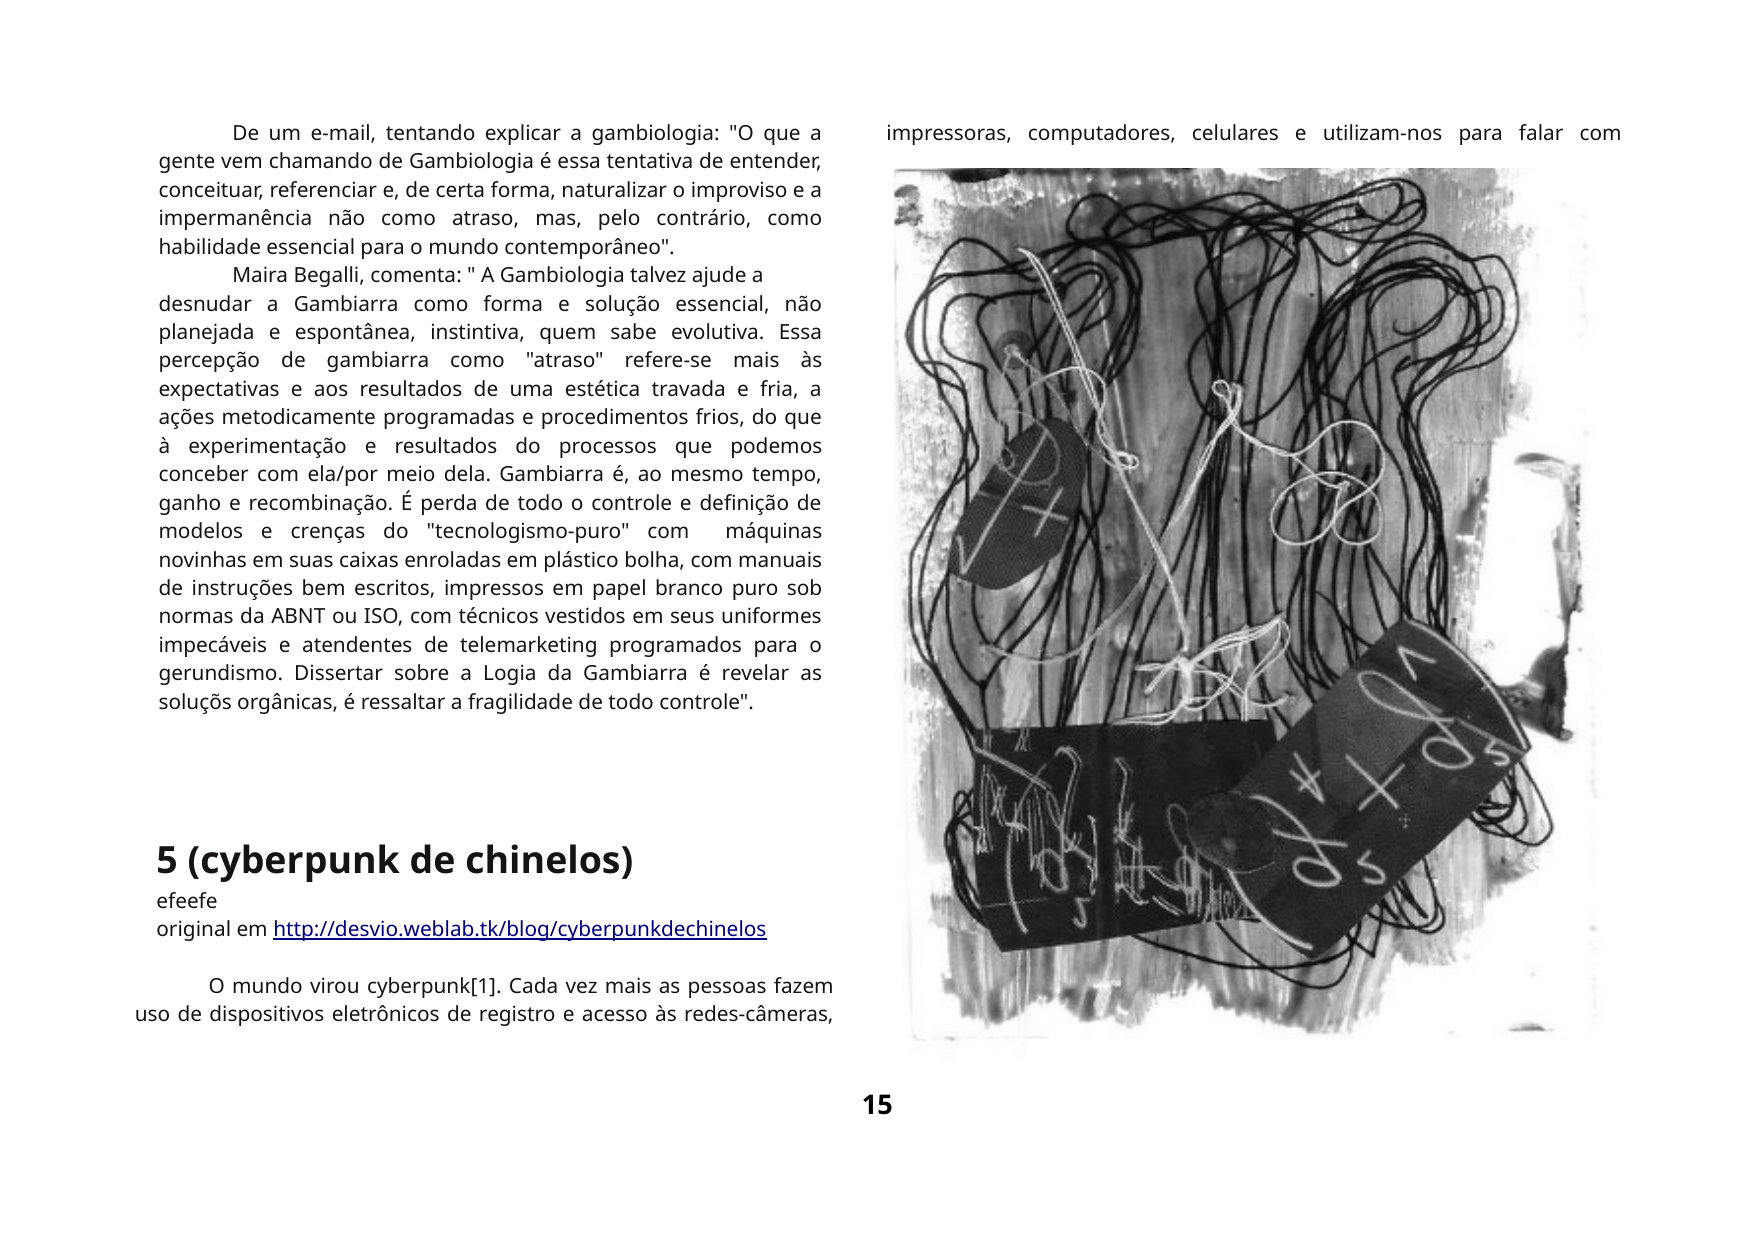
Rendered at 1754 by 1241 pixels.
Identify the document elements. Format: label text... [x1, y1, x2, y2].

text efeefe [156, 886, 862, 914]
text desnudar a Gambiarra como forma e solução essencial, não planejada e espontânea, instintiva, quem sabe evolutiva. Essa percepção de gambiarra como "atraso" refere-se mais às expectativas e aos resultados de uma estética travada e fria, a ações metodicamente programadas e procedimentos frios, do que à experimentação e resultados do processos que podemos conceber com ela/por meio dela. Gambiarra é, ao mesmo tempo, ganho e recombinação. É perda de todo o controle e definição de modelos e crenças do "tecnologismo-puro" com máquinas novinhas em suas caixas enroladas em plástico bolha, com manuais de instruções bem escritos, impressos em papel branco puro sob normas da ABNT ou ISO, com técnicos vestidos em seus uniformes impecáveis e atendentes de telemarketing programados para o gerundismo. Dissertar sobre a Logia da Gambiarra é revelar as soluçõs orgânicas, é ressaltar a fragilidade de todo controle". [158, 289, 823, 715]
text 5 (cyberpunk de chinelos) [156, 829, 862, 886]
text Maira Begalli, comenta: " A Gambiologia talvez ajude a [158, 260, 823, 289]
text original em http://desvio.weblab.tk/blog/cyberpunkdechinelos [156, 914, 862, 943]
text impressoras, computadores, celulares e utilizam-nos para falar com [886, 118, 1622, 147]
text De um e-mail, tentando explicar a gambiologia: "O que a gente vem chamando de Gambiologia é essa tentativa de entender, conceituar, referenciar e, de certa forma, naturalizar o improviso e a impermanência não como atraso, mas, pelo contrário, como habilidade essencial para o mundo contemporâneo". [158, 118, 823, 260]
picture [893, 168, 1610, 1069]
text O mundo virou cyberpunk[1]. Cada vez mais as pessoas fazem uso de dispositivos eletrônicos de registro e acesso às redes-câmeras, [134, 971, 834, 1028]
